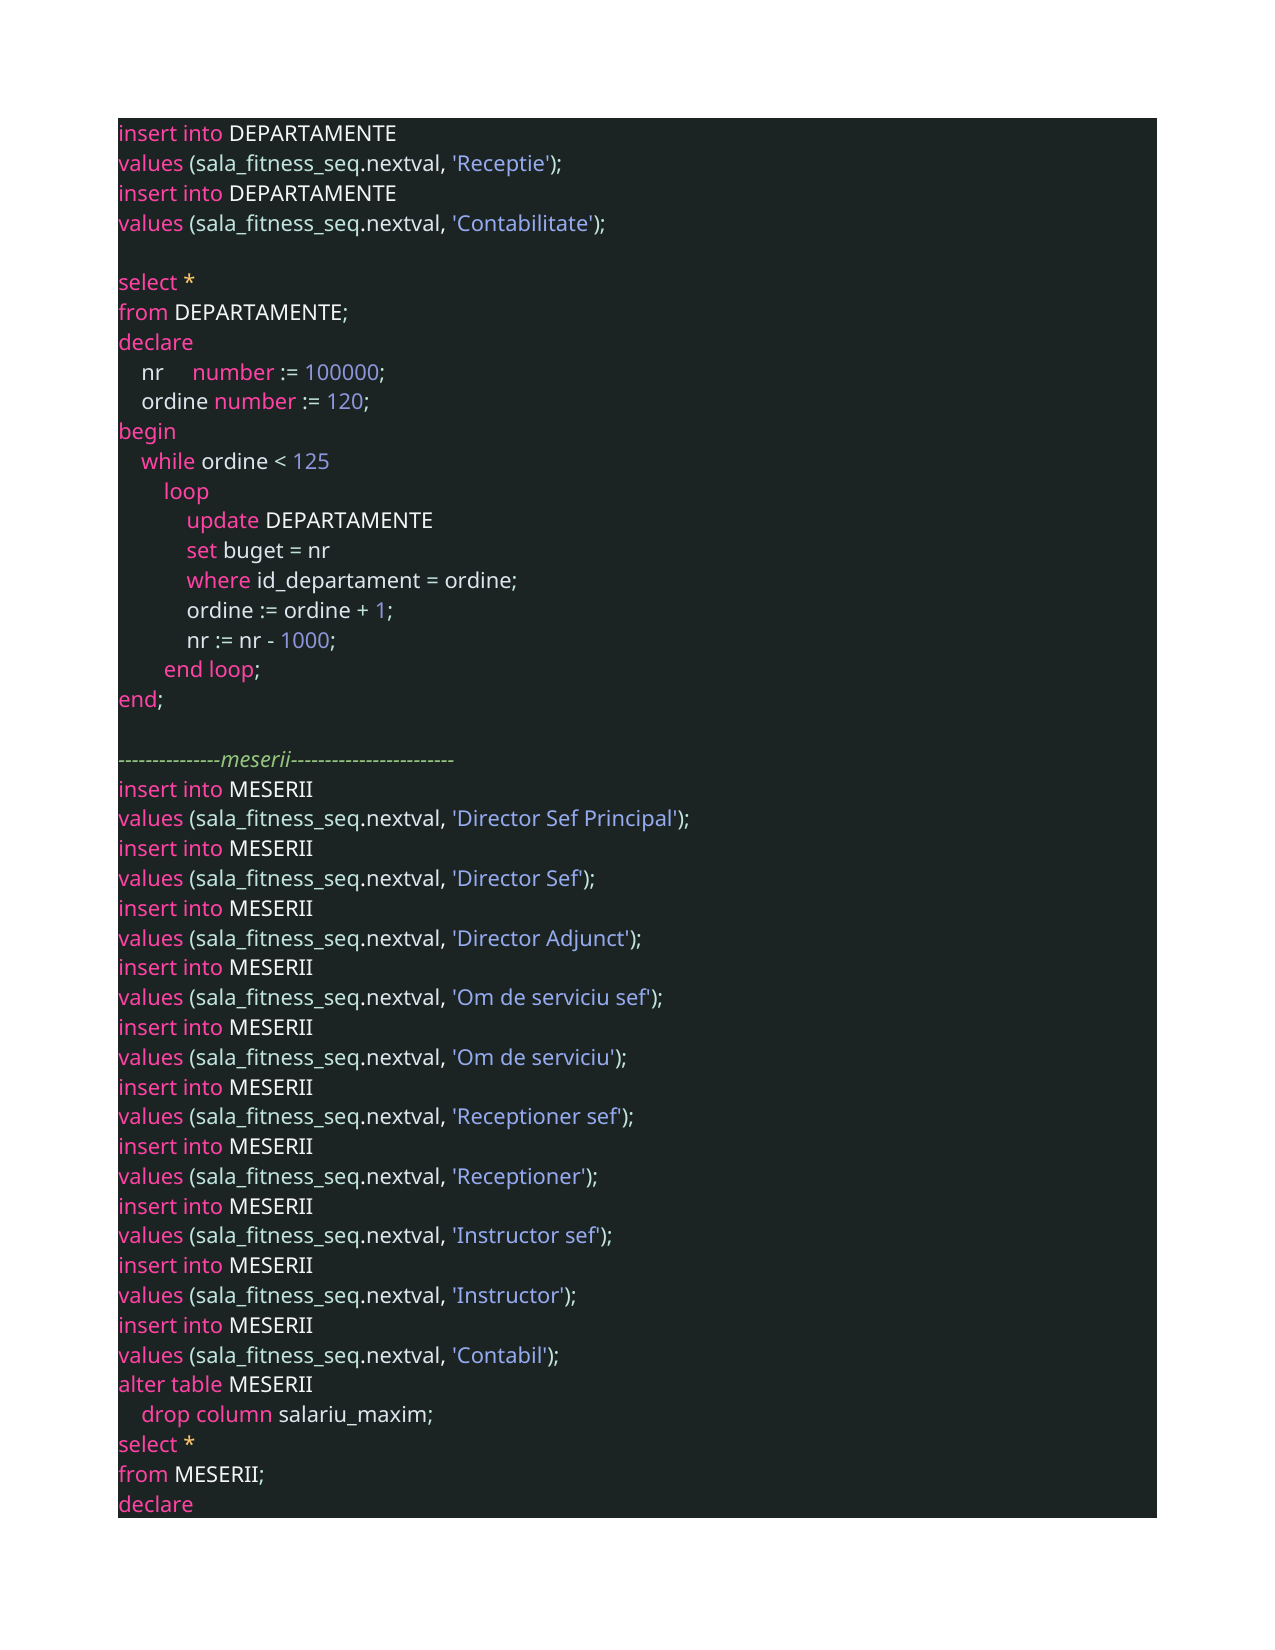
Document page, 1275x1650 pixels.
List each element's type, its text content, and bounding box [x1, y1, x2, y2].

text insert into DEPARTAMENTE values (sala_fitness_seq.nextval, 'Receptie'); insert into DEPARTAMENTE values (sala_fitness_seq.nextval, 'Contabilitate'); select * from DEPARTAMENTE; declare nr number := 100000; ordine number := 120; begin while ordine < 125 loop update DEPARTAMENTE set buget = nr where id_departament = ordine; ordine := ordine + 1; nr := nr - 1000; end loop; end; ---------------meserii------------------------ insert into MESERII values (sala_fitness_seq.nextval, 'Director Sef Principal'); insert into MESERII values (sala_fitness_seq.nextval, 'Director Sef'); insert into MESERII values (sala_fitness_seq.nextval, 'Director Adjunct'); insert into MESERII values (sala_fitness_seq.nextval, 'Om de serviciu sef'); insert into MESERII values (sala_fitness_seq.nextval, 'Om de serviciu'); insert into MESERII values (sala_fitness_seq.nextval, 'Receptioner sef'); insert into MESERII values (sala_fitness_seq.nextval, 'Receptioner'); insert into MESERII values (sala_fitness_seq.nextval, 'Instructor sef'); insert into MESERII values (sala_fitness_seq.nextval, 'Instructor'); insert into MESERII values (sala_fitness_seq.nextval, 'Contabil'); alter table MESERII drop column salariu_maxim; select * from MESERII; declare [118, 118, 1157, 1518]
